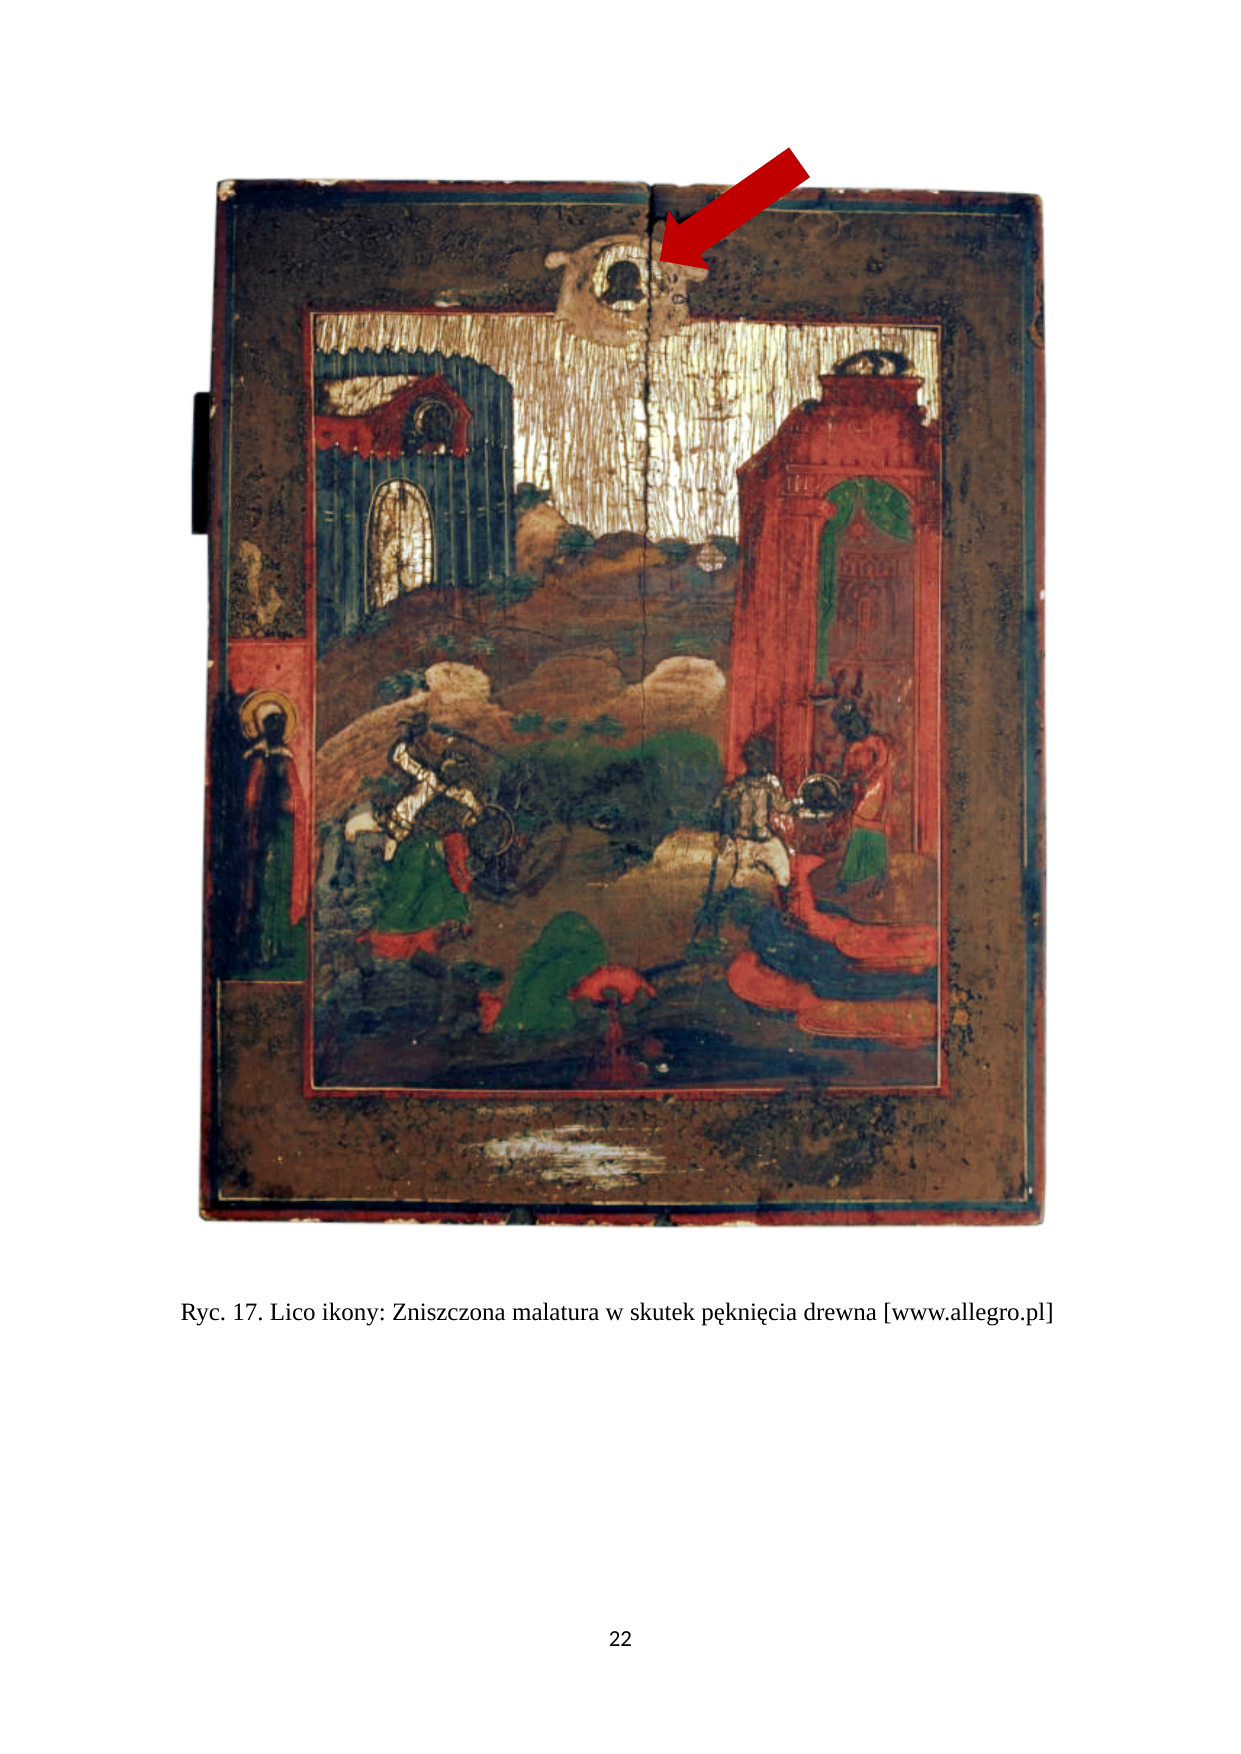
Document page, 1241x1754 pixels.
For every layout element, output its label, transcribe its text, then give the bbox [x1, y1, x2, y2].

text Ryc. 17. Lico ikony: Zniszczona malatura w skutek pęknięcia drewna [www.allegro.pl] [148, 1297, 1093, 1326]
picture [147, 147, 1093, 1262]
